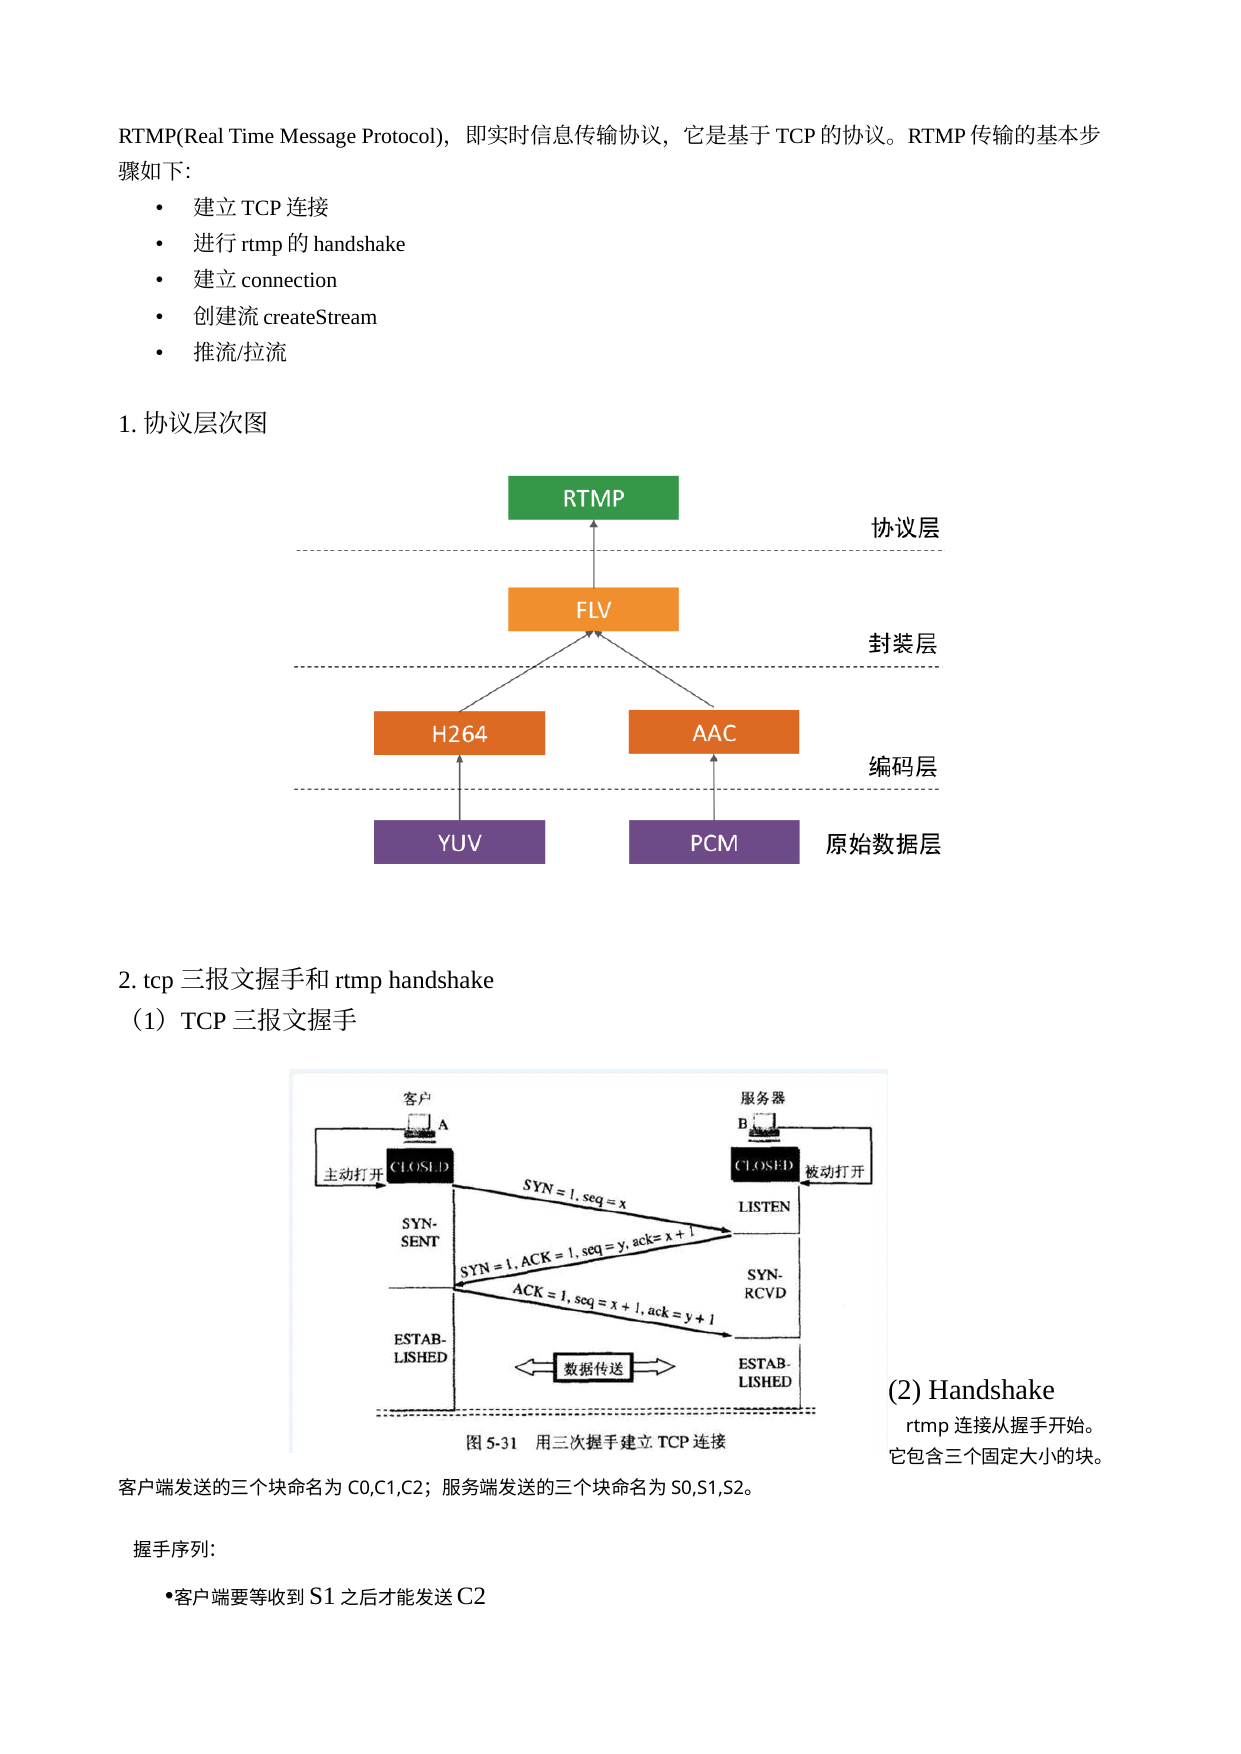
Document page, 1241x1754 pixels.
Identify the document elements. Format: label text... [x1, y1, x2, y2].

list 客户端要等收到S1之后才能发送C2 [118, 1581, 1122, 1610]
picture [272, 445, 968, 899]
text （1）TCP 三报文握手 [118, 1001, 1122, 1037]
text 1. 协议层次图 [118, 404, 1122, 440]
text (2) Handshake [888, 1373, 1122, 1406]
picture [288, 1069, 888, 1453]
text 2. tcp 三报文握手和rtmp handshake [118, 959, 1122, 996]
list 创建流createStream [156, 299, 1122, 330]
list 推流/拉流 [156, 335, 1122, 366]
list 进行rtmp的handshake [156, 227, 1122, 258]
text rtmp 连接从握手开始。它包含三个固定大小的块。客户端发送的三个块命名为 C0,C1,C2；服务端发送的三个块命名为S0,S1,S2。 [118, 1410, 1122, 1500]
list 建立connection [156, 263, 1122, 294]
text RTMP(Real Time Message Protocol)，即实时信息传输协议，它是基于TCP的协议。RTMP传输的基本步骤如下： [118, 118, 1122, 186]
text 握手序列： [134, 1534, 1106, 1562]
text [118, 1373, 288, 1406]
list 建立TCP连接 [156, 190, 1122, 222]
